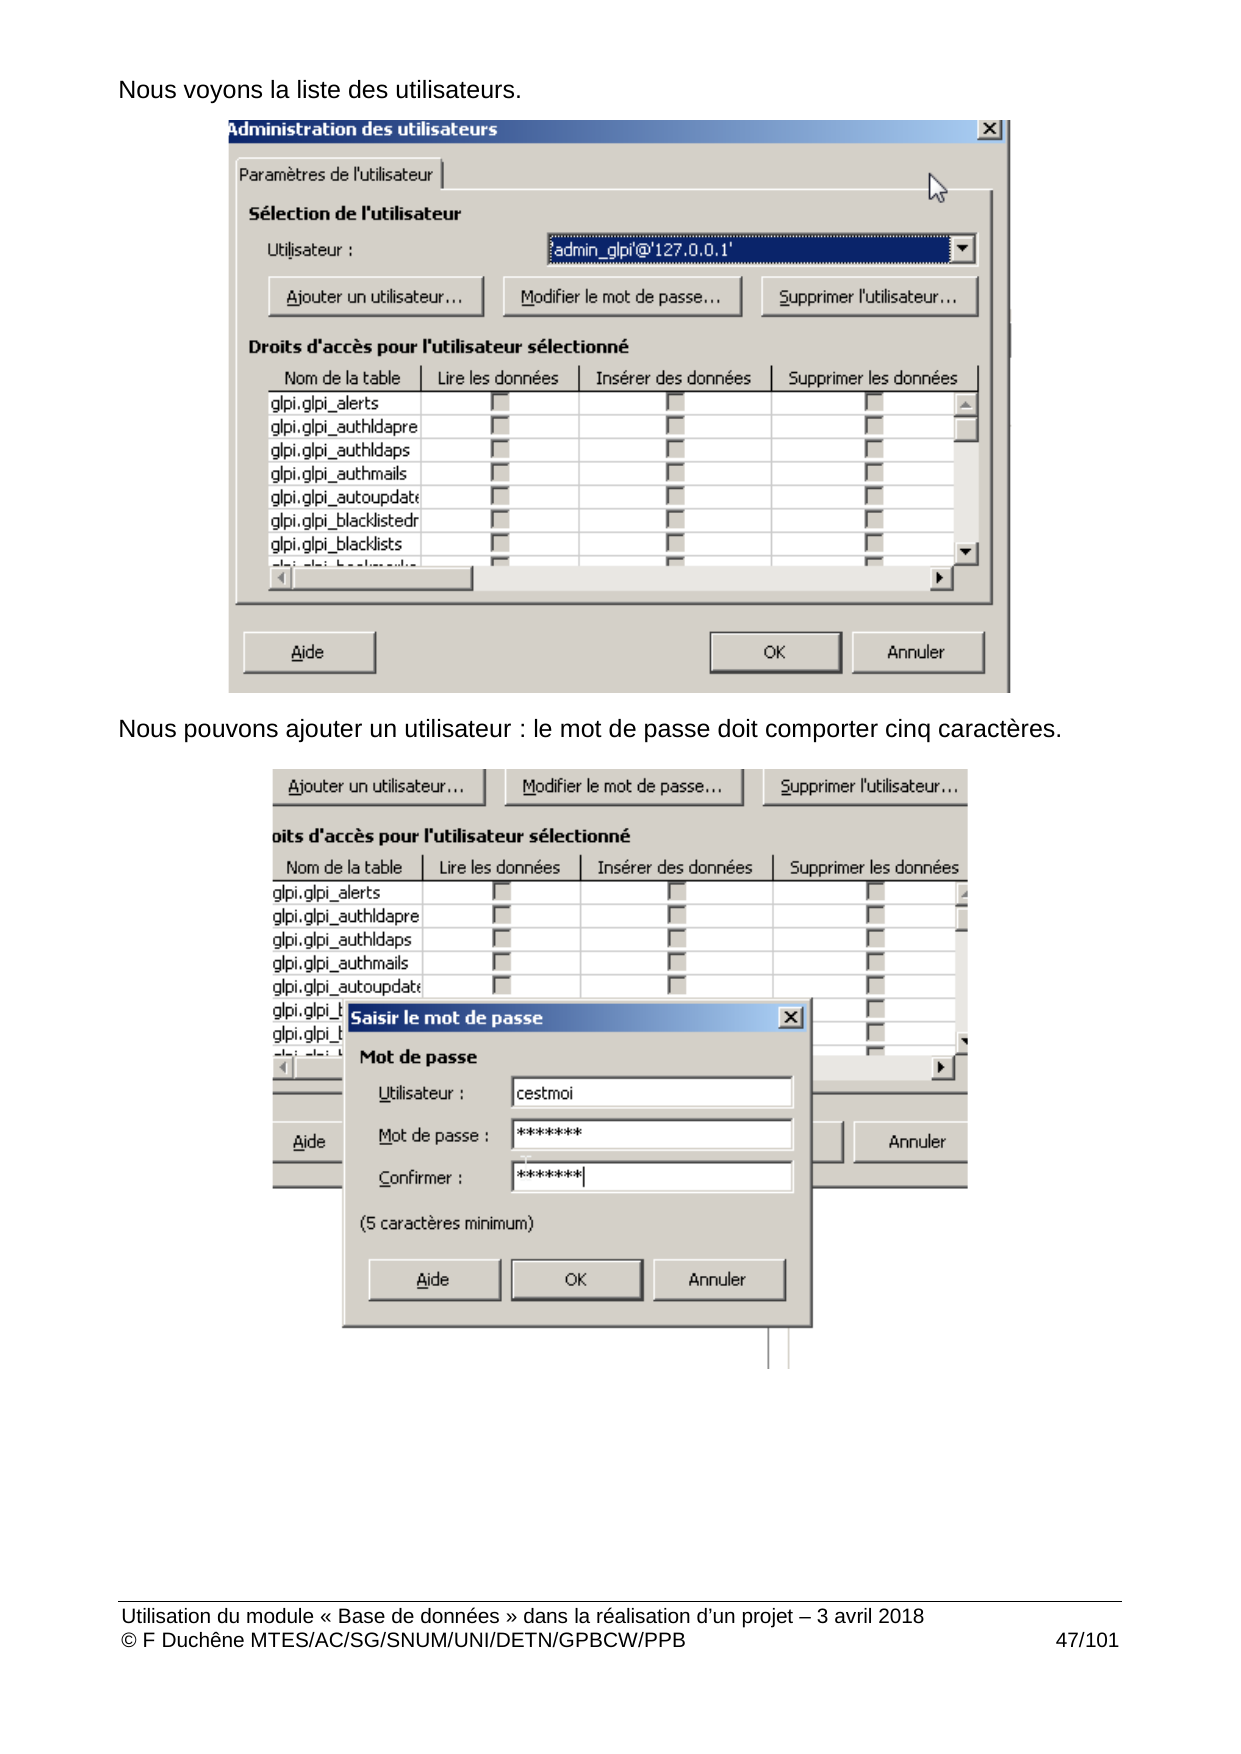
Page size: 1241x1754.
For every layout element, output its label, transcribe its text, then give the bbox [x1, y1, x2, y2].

text Nous voyons la liste des utilisateurs. [118, 75, 1122, 104]
picture [228, 120, 1012, 693]
picture [272, 769, 968, 1369]
text Nous pouvons ajouter un utilisateur : le mot de passe doit comporter cinq caractères. [118, 714, 1122, 743]
